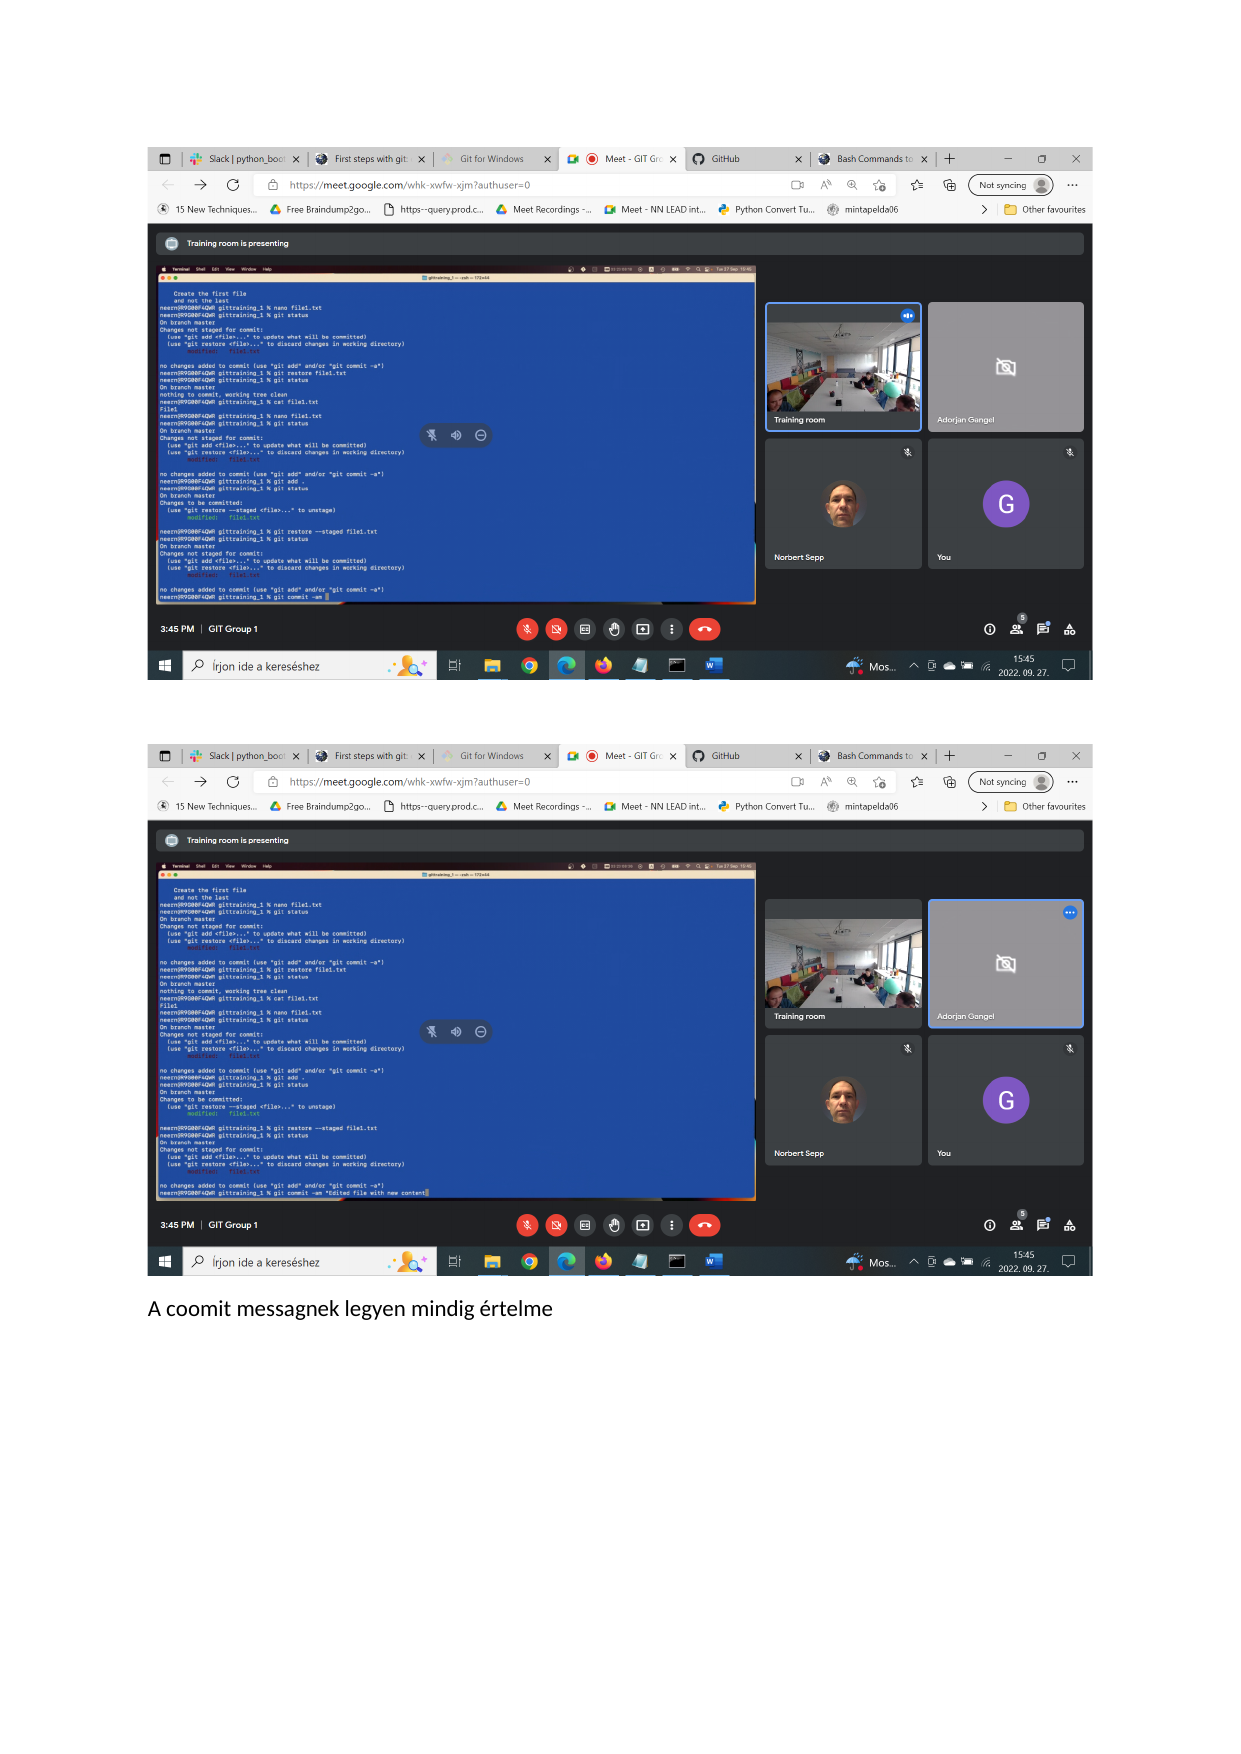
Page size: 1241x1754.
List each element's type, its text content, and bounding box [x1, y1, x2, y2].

text A coomit messagnek legyen mindig értelme [148, 1294, 1093, 1322]
